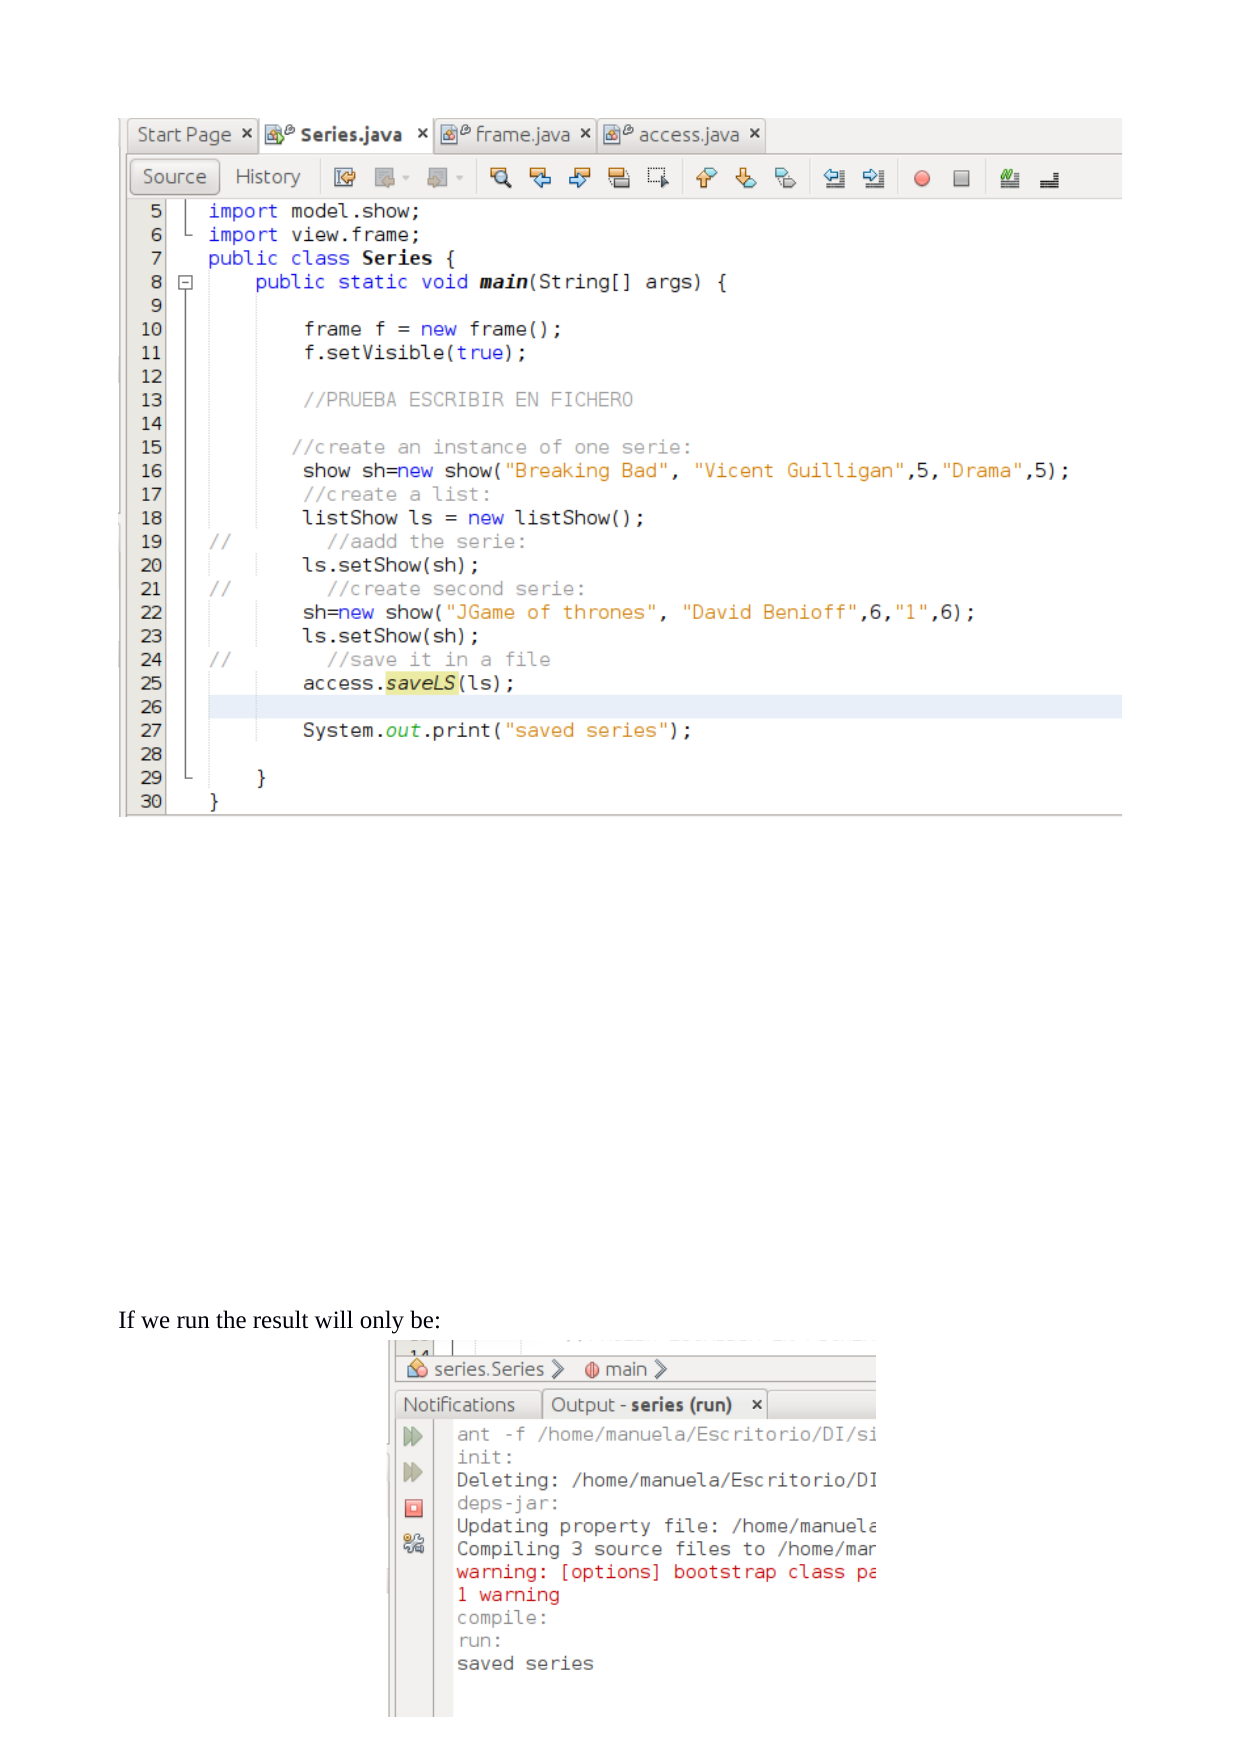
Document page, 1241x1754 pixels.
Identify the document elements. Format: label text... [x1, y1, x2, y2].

picture [118, 118, 1123, 817]
picture [386, 1340, 876, 1717]
text If we run the result will only be: [118, 1306, 1122, 1334]
